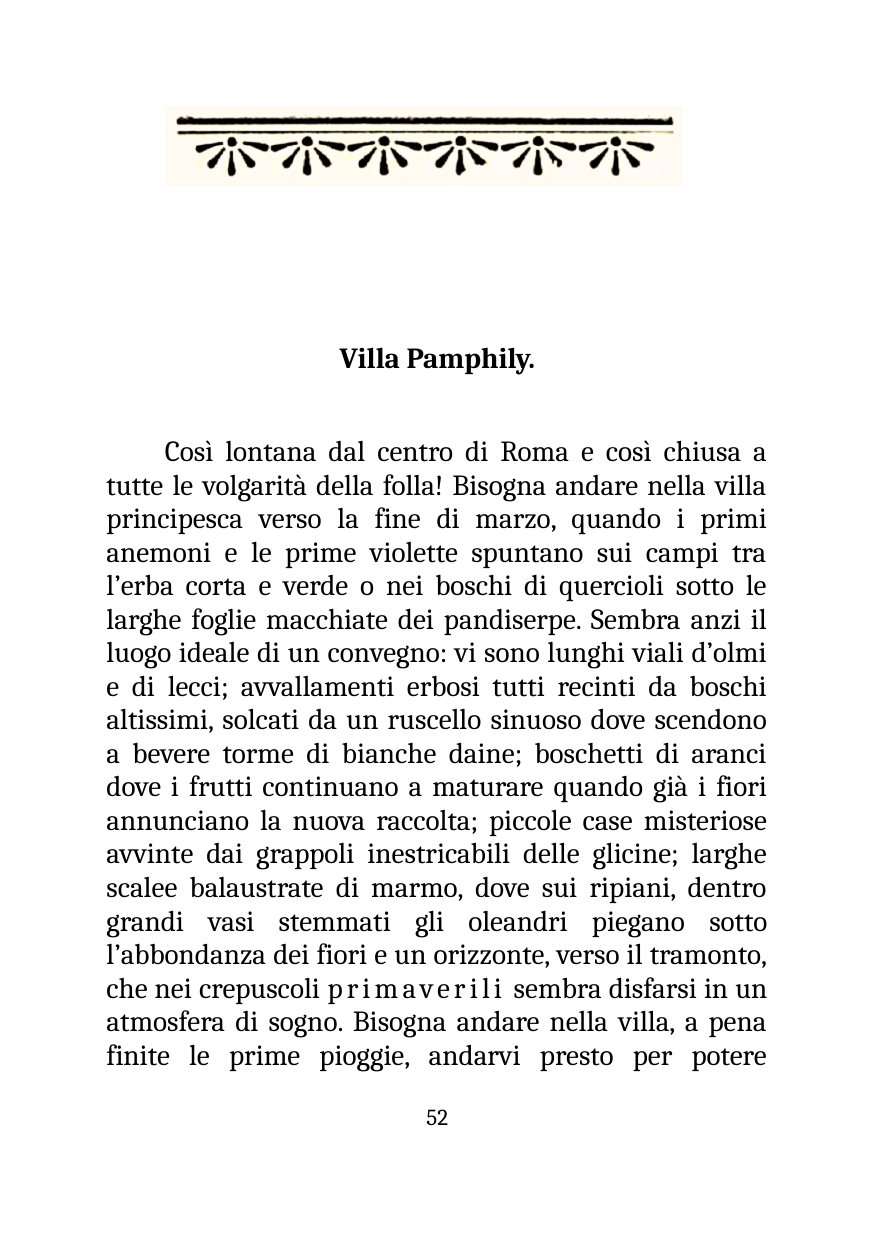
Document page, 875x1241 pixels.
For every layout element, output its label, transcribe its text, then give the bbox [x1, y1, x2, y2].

text Così lontana dal centro di Roma e così chiusa a tutte le volgarità della folla! Bisogna andare nella villa principesca verso la fine di marzo, quando i primi anemoni e le prime violette spuntano sui campi tra l’erba corta e verde o nei boschi di quercioli sotto le larghe foglie macchiate dei pandiserpe. Sembra anzi il luogo ideale di un convegno: vi sono lunghi viali d’olmi e di lecci; avvallamenti erbosi tutti recinti da boschi altissimi, solcati da un ruscello sinuoso dove scendono a bevere torme di bianche daine; boschetti di aranci dove i frutti continuano a maturare quando già i fiori annunciano la nuova raccolta; piccole case misteriose avvinte dai grappoli inestricabili delle glicine; larghe scalee balaustrate di marmo, dove sui ripiani, dentro grandi vasi stemmati gli oleandri piegano sotto l’abbondanza dei fiori e un orizzonte, verso il tramonto, che nei crepuscoli primaverili sembra disfarsi in un atmosfera di sogno. Bisogna andare nella villa, a pena finite le prime pioggie, andarvi presto per potere [106, 435, 768, 1072]
picture [165, 106, 683, 186]
subtitle Villa Pamphily. [106, 342, 768, 376]
